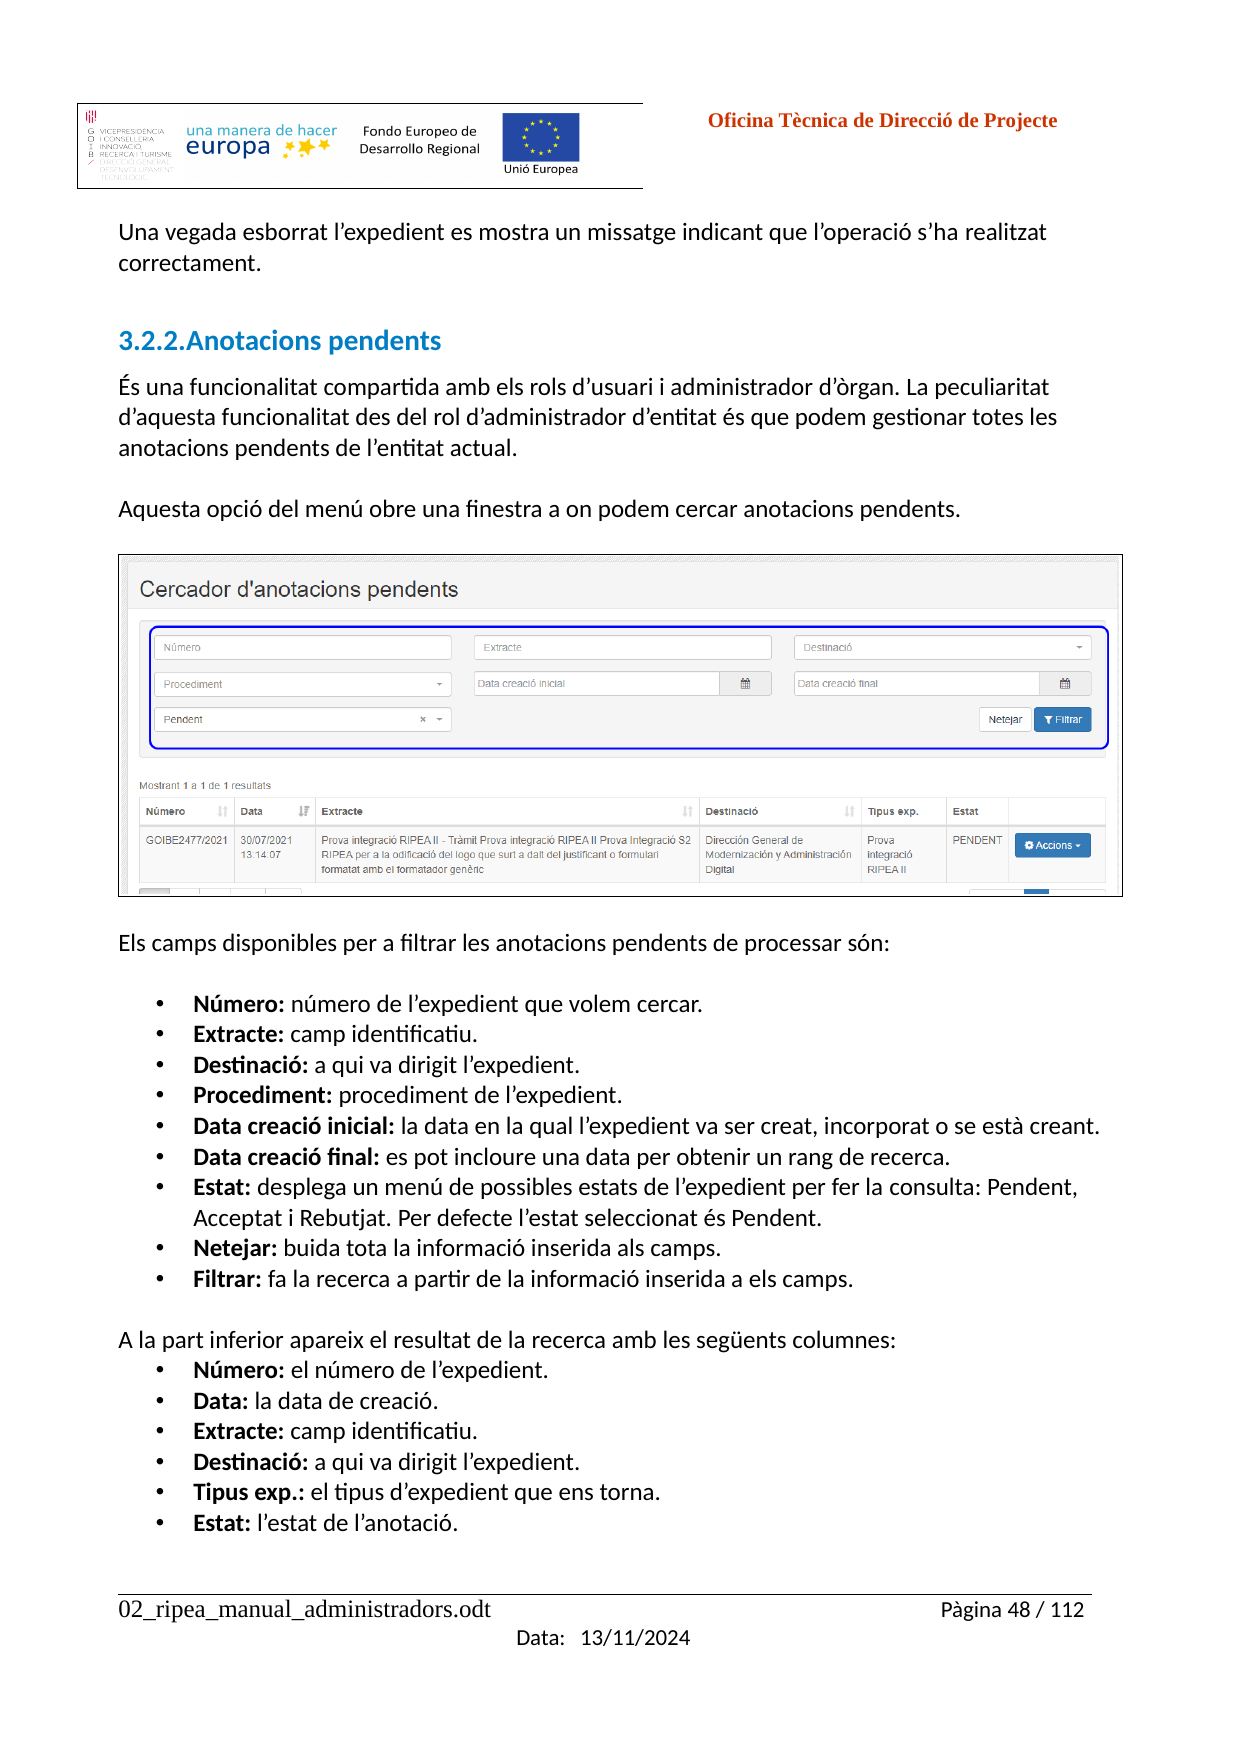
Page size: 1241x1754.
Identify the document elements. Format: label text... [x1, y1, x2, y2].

list Destinació: a qui va dirigit l’expedient. [156, 1446, 1122, 1476]
list Destinació: a qui va dirigit l’expedient. [156, 1049, 1122, 1080]
list Número: número de l’expedient que volem cercar. [156, 988, 1122, 1019]
list Data creació inicial: la data en la qual l’expedient va ser creat, incorporat o se està creant. [156, 1110, 1122, 1141]
list Número: el número de l’expedient. [156, 1354, 1122, 1385]
text És una funcionalitat compartida amb els rols d’usuari i administrador d’òrgan. La peculiaritat d’aquesta funcionalitat des del rol d’administrador d’entitat és que podem gestionar totes les anotacions pendents de l’entitat actual. [118, 371, 1122, 462]
text A la part inferior apareix el resultat de la recerca amb les següents columnes: [118, 1324, 1122, 1354]
list Tipus exp.: el tipus d’expedient que ens torna. [156, 1476, 1122, 1507]
text Els camps disponibles per a filtrar les anotacions pendents de processar són: [118, 927, 1122, 958]
list Data creació final: es pot incloure una data per obtenir un rang de recerca. [156, 1141, 1122, 1171]
list Netejar: buida tota la informació inserida als camps. [156, 1232, 1122, 1263]
list Extracte: camp identificatiu. [156, 1019, 1122, 1049]
list Estat: l’estat de l’anotació. [156, 1507, 1122, 1537]
list Data: la data de creació. [156, 1385, 1122, 1415]
list Extracte: camp identificatiu. [156, 1415, 1122, 1446]
picture [121, 556, 1119, 894]
picture [82, 108, 178, 182]
picture [184, 108, 585, 182]
text Una vegada esborrat l’expedient es mostra un missatge indicant que l’operació s’ha realitzat correctament. [118, 216, 1122, 277]
list Estat: desplega un menú de possibles estats de l’expedient per fer la consulta: Pendent, Acceptat i Rebutjat. Per defecte l’estat seleccionat és Pendent. [156, 1171, 1122, 1232]
list Filtrar: fa la recerca a partir de la informació inserida a els camps. [156, 1263, 1122, 1293]
text Aquesta opció del menú obre una finestra a on podem cercar anotacions pendents. [118, 493, 1122, 523]
list Procediment: procediment de l’expedient. [156, 1080, 1122, 1110]
subtitle 3.2.2.Anotacions pendents [118, 322, 1122, 358]
